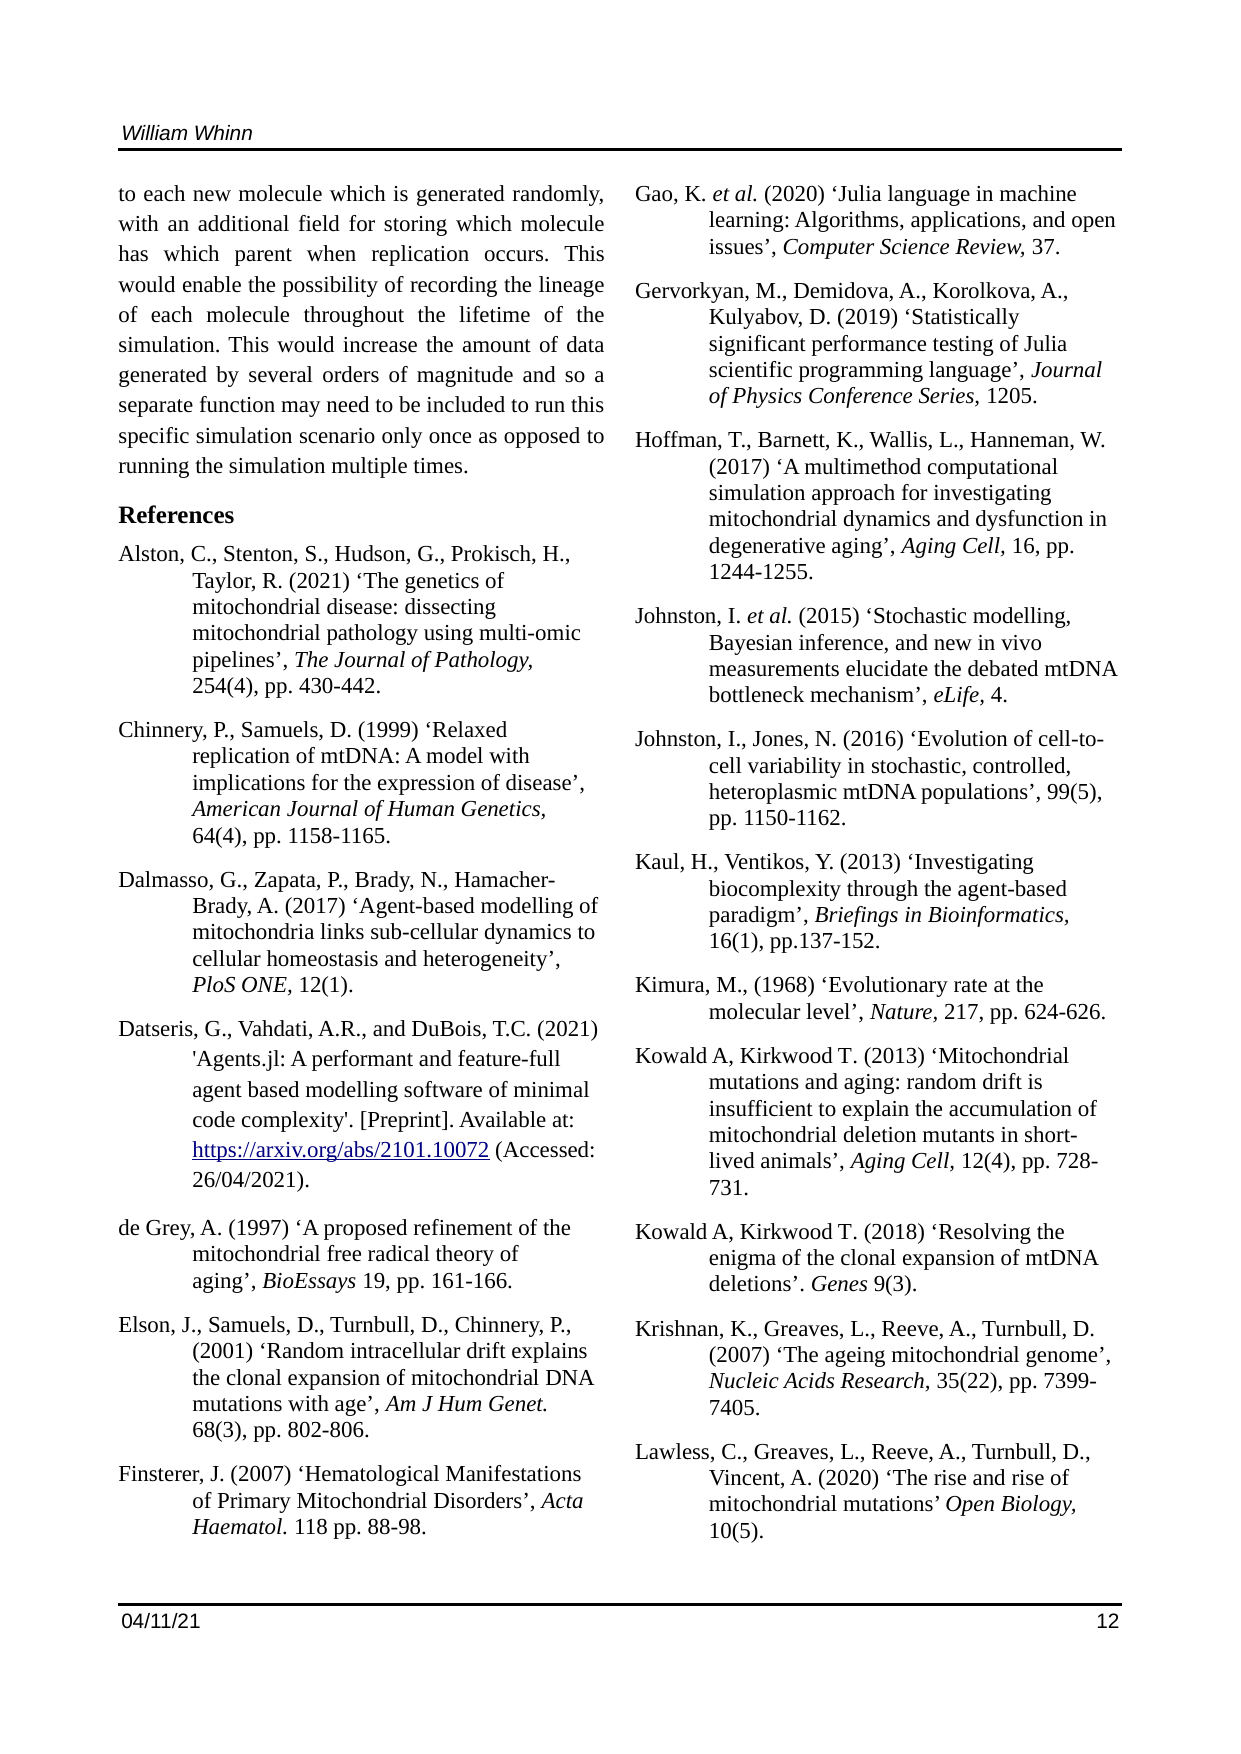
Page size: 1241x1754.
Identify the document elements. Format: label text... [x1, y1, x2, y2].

text Dalmasso, G., Zapata, P., Brady, N., Hamacher- Brady, A. (2017) ‘Agent-based modelling of mitochondria links sub-cellular dynamics to cellular homeostasis and heterogeneity’, PloS ONE, 12(1). [118, 866, 605, 997]
text Gao, K. et al. (2020) ‘Julia language in machine learning: Algorithms, applications, and open issues’, Computer Science Review, 37. [635, 180, 1122, 259]
text Kimura, M., (1968) ‘Evolutionary rate at the molecular level’, Nature, 217, pp. 624-626. [635, 972, 1122, 1024]
text Finsterer, J. (2007) ‘Hematological Manifestations of Primary Mitochondrial Disorders’, Acta Haematol. 118 pp. 88-98. [118, 1460, 605, 1539]
text Elson, J., Samuels, D., Turnbull, D., Chinnery, P., (2001) ‘Random intracellular drift explains the clonal expansion of mitochondrial DNA mutations with age’, Am J Hum Genet. 68(3), pp. 802-806. [118, 1311, 605, 1443]
text Datseris, G., Vahdati, A.R., and DuBois, T.C. (2021) 'Agents.jl: A performant and feature-full agent based modelling software of minimal code complexity'. [Preprint]. Available at: https://arxiv.org/abs/2101.10072 (Accessed: 26/04/2021). [118, 1015, 605, 1193]
text to each new molecule which is generated randomly, with an additional field for storing which molecule has which parent when replication occurs. This would enable the possibility of recording the lineage of each molecule throughout the lifetime of the simulation. This would increase the amount of data generated by several orders of magnitude and so a separate function may need to be included to run this specific simulation scenario only once as opposed to running the simulation multiple times. [118, 180, 605, 478]
text Kowald A, Kirkwood T. (2013) ‘Mitochondrial mutations and aging: random drift is insufficient to explain the accumulation of mitochondrial deletion mutants in short- lived animals’, Aging Cell, 12(4), pp. 728- 731. [635, 1042, 1122, 1200]
subtitle References [118, 500, 605, 529]
text Johnston, I., Jones, N. (2016) ‘Evolution of cell-to- cell variability in stochastic, controlled, heteroplasmic mtDNA populations’, 99(5), pp. 1150-1162. [635, 725, 1122, 831]
text Kowald A, Kirkwood T. (2018) ‘Resolving the enigma of the clonal expansion of mtDNA deletions’. Genes 9(3). [635, 1218, 1122, 1297]
text Krishnan, K., Greaves, L., Reeve, A., Turnbull, D. (2007) ‘The ageing mitochondrial genome’, Nucleic Acids Research, 35(22), pp. 7399- 7405. [635, 1314, 1122, 1420]
text Lawless, C., Greaves, L., Reeve, A., Turnbull, D., Vincent, A. (2020) ‘The rise and rise of mitochondrial mutations’ Open Biology, 10(5). [635, 1438, 1122, 1543]
text Alston, C., Stenton, S., Hudson, G., Prokisch, H., Taylor, R. (2021) ‘The genetics of mitochondrial disease: dissecting mitochondrial pathology using multi-omic pipelines’, The Journal of Pathology, 254(4), pp. 430-442. [118, 540, 605, 698]
text Chinnery, P., Samuels, D. (1999) ‘Relaxed replication of mtDNA: A model with implications for the expression of disease’, American Journal of Human Genetics, 64(4), pp. 1158-1165. [118, 716, 605, 848]
text Hoffman, T., Barnett, K., Wallis, L., Hanneman, W. (2017) ‘A multimethod computational simulation approach for investigating mitochondrial dynamics and dysfunction in degenerative aging’, Aging Cell, 16, pp. 1244-1255. [635, 426, 1122, 584]
text de Grey, A. (1997) ‘A proposed refinement of the mitochondrial free radical theory of aging’, BioEssays 19, pp. 161-166. [118, 1214, 605, 1293]
text Gervorkyan, M., Demidova, A., Korolkova, A., Kulyabov, D. (2019) ‘Statistically significant performance testing of Julia scientific programming language’, Journal of Physics Conference Series, 1205. [635, 277, 1122, 409]
text Johnston, I. et al. (2015) ‘Stochastic modelling, Bayesian inference, and new in vivo measurements elucidate the debated mtDNA bottleneck mechanism’, eLife, 4. [635, 602, 1122, 708]
text Kaul, H., Ventikos, Y. (2013) ‘Investigating biocomplexity through the agent-based paradigm’, Briefings in Bioinformatics, 16(1), pp.137-152. [635, 848, 1122, 954]
